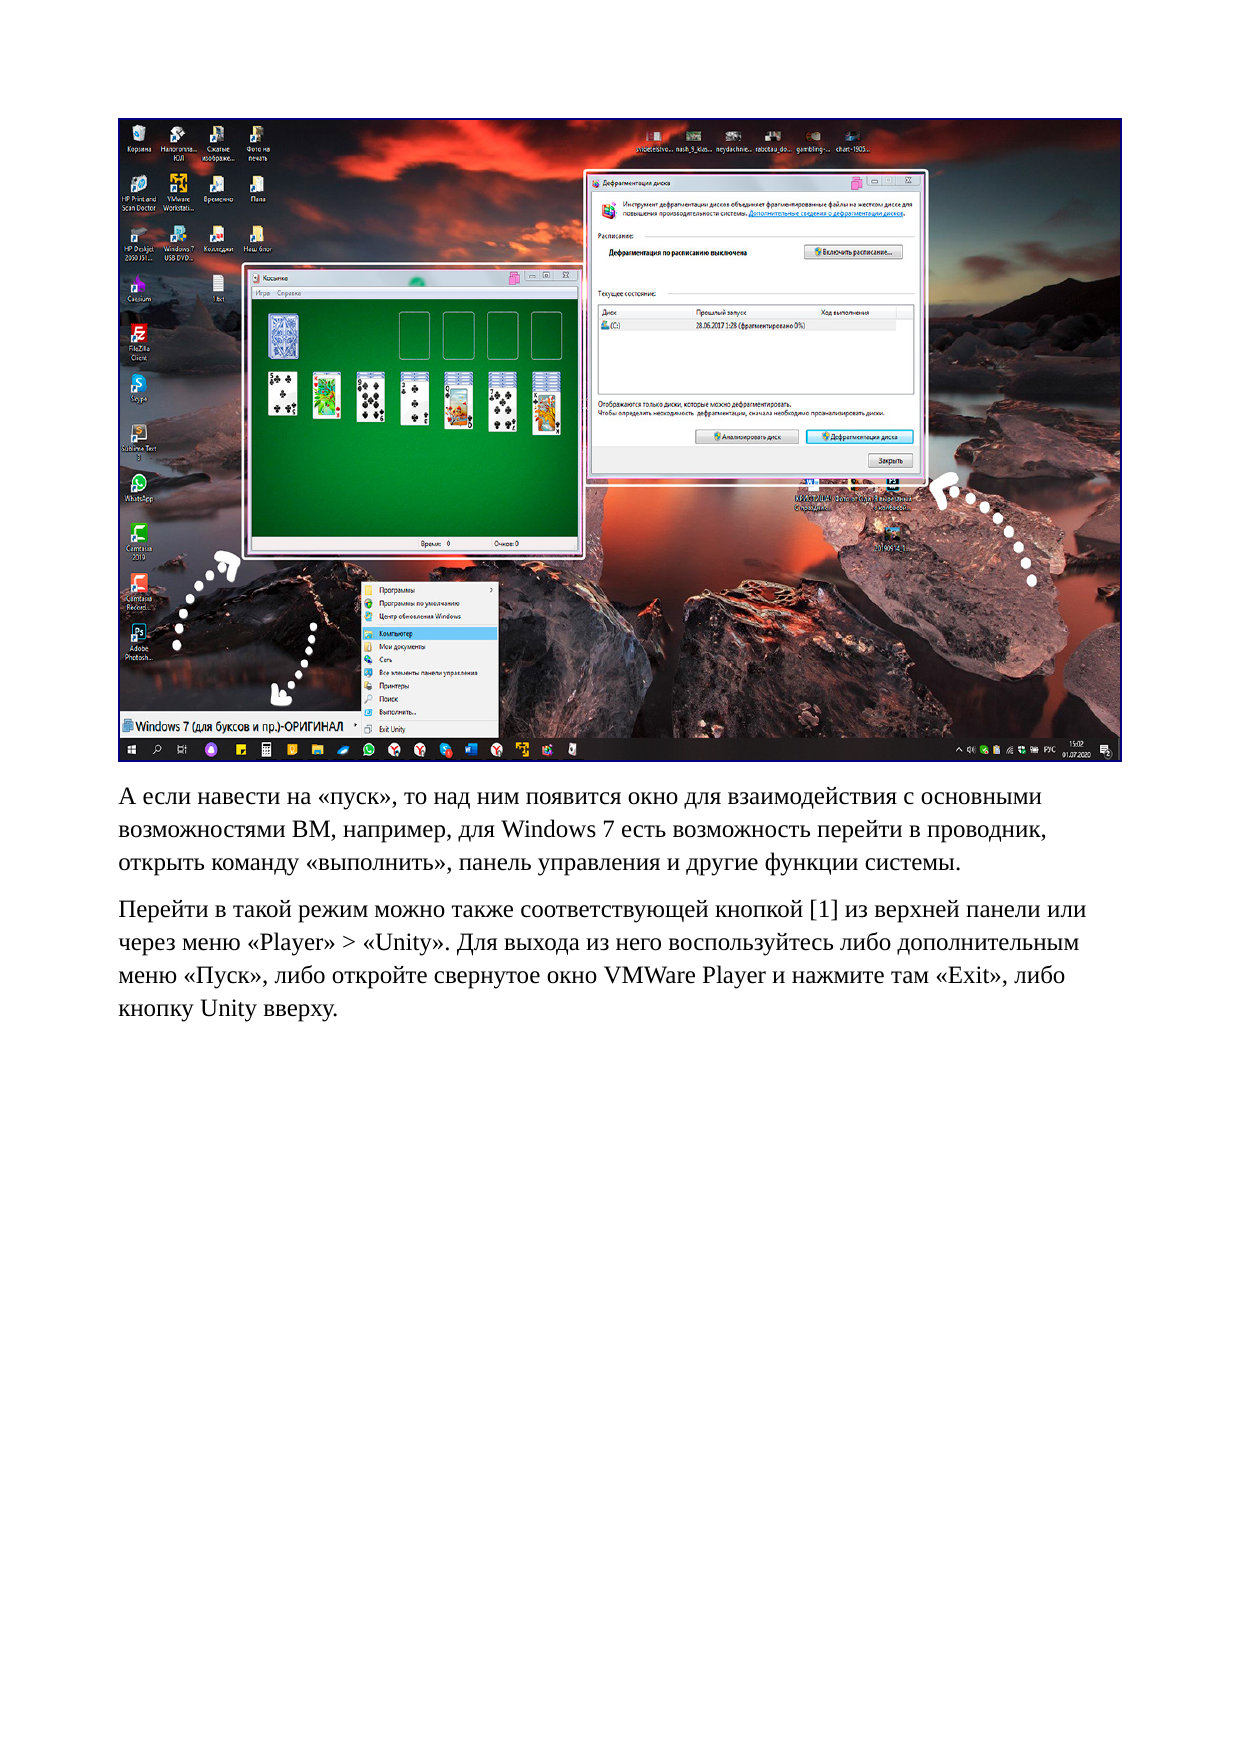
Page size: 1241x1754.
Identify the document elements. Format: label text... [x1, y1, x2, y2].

picture [120, 120, 1120, 760]
text А если навести на «пуск», то над ним появится окно для взаимодействия с основными возможностями ВМ, например, для Windows 7 есть возможность перейти в проводник, открыть команду «выполнить», панель управления и другие функции системы. [118, 781, 1122, 876]
text Перейти в такой режим можно также соответствующей кнопкой [1] из верхней панели или через меню «Player» > «Unity». Для выхода из него воспользуйтесь либо дополнительным меню «Пуск», либо откройте свернутое окно VMWare Player и нажмите там «Exit», либо кнопку Unity вверху. [118, 894, 1122, 1022]
